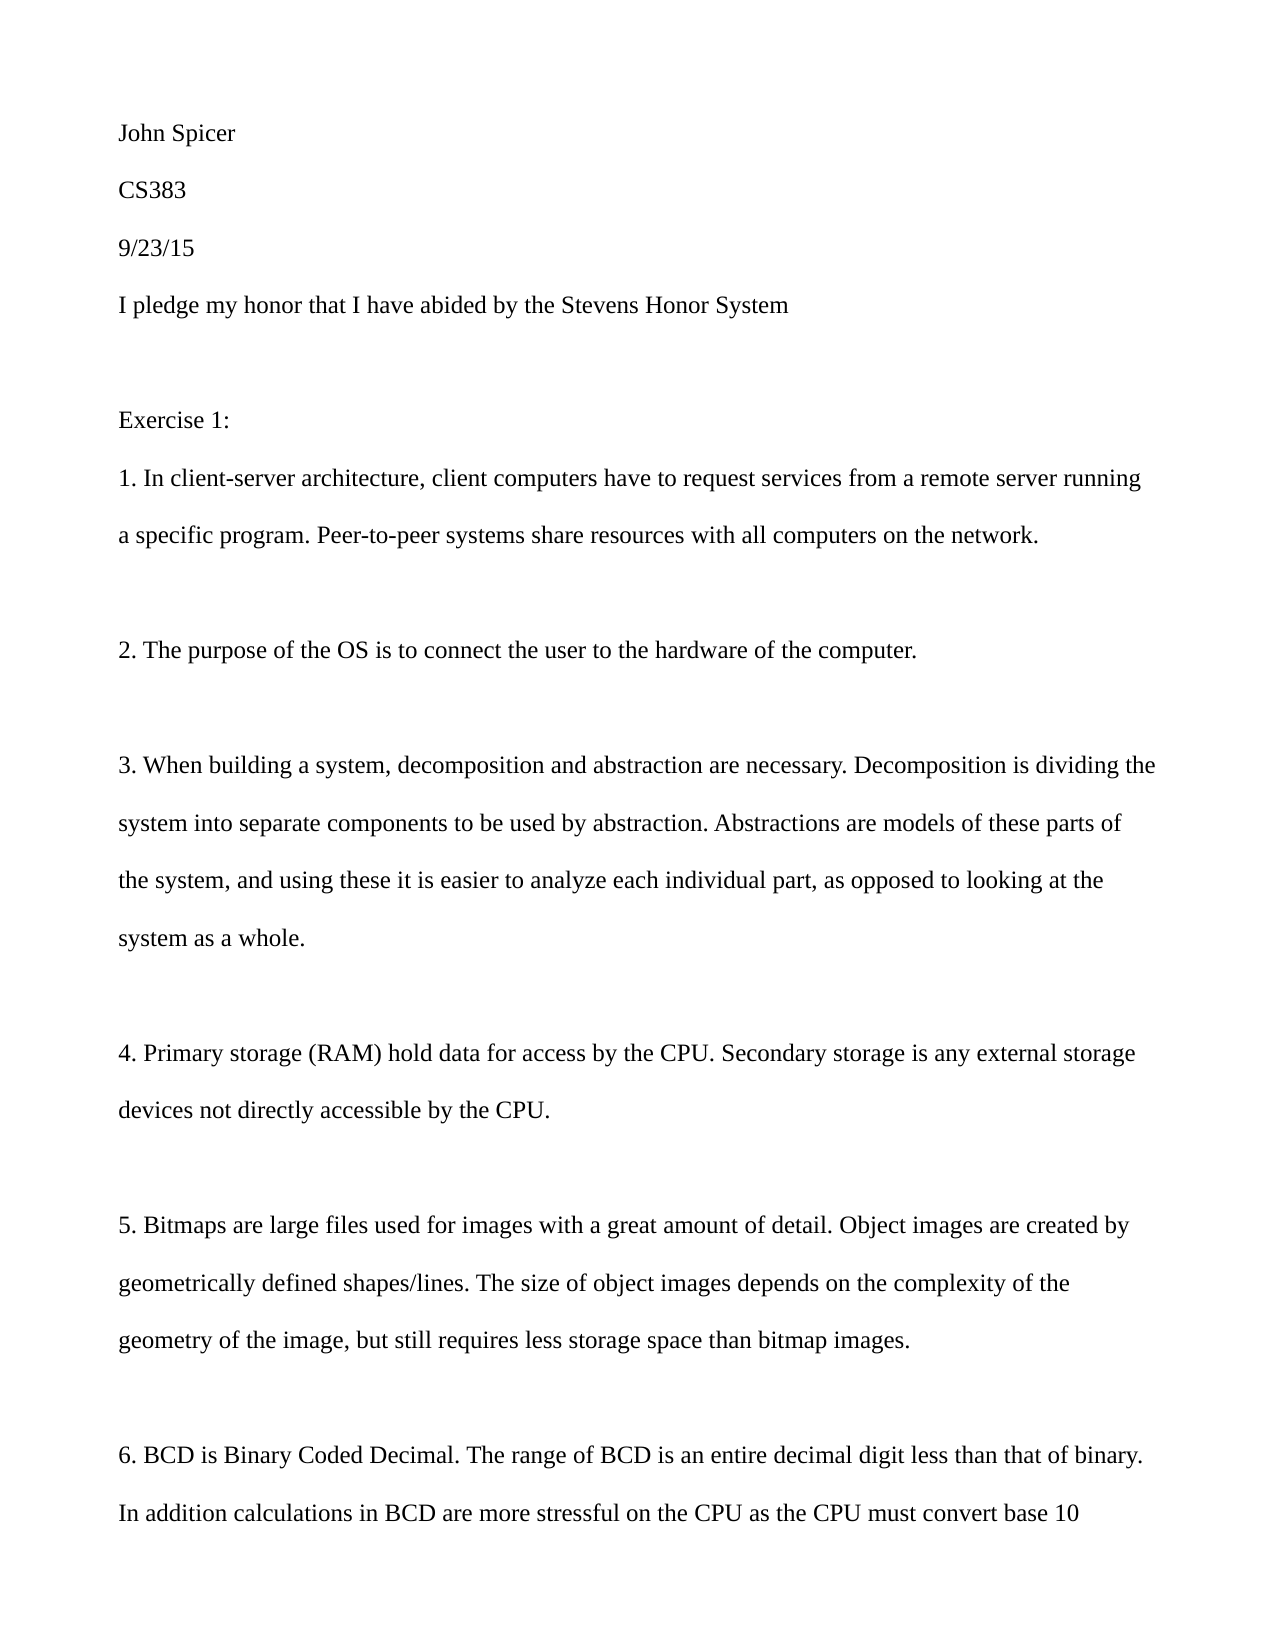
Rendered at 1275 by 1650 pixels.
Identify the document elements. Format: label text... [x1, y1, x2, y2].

text 3. When building a system, decomposition and abstraction are necessary. Decomposition is dividing the system into separate components to be used by abstraction. Abstractions are models of these parts of the system, and using these it is easier to analyze each individual part, as opposed to looking at the system as a whole. [118, 751, 1157, 952]
text 5. Bitmaps are large files used for images with a great amount of detail. Object images are created by geometrically defined shapes/lines. The size of object images depends on the complexity of the geometry of the image, but still requires less storage space than bitmap images. [118, 1211, 1157, 1354]
text 6. BCD is Binary Coded Decimal. The range of BCD is an entire decimal digit less than that of binary. In addition calculations in BCD are more stressful on the CPU as the CPU must convert base 10 [118, 1441, 1157, 1527]
text John Spicer [118, 118, 1157, 147]
text 1. In client-server architecture, client computers have to request services from a remote server running a specific program. Peer-to-peer systems share resources with all computers on the network. [118, 463, 1157, 549]
text 9/23/15 [118, 233, 1157, 262]
text 4. Primary storage (RAM) hold data for access by the CPU. Secondary storage is any external storage devices not directly accessible by the CPU. [118, 1038, 1157, 1124]
text 2. The purpose of the OS is to connect the user to the hardware of the computer. [118, 636, 1157, 664]
text Exercise 1: [118, 406, 1157, 434]
text I pledge my honor that I have abided by the Stevens Honor System [118, 291, 1157, 319]
text CS383 [118, 176, 1157, 204]
